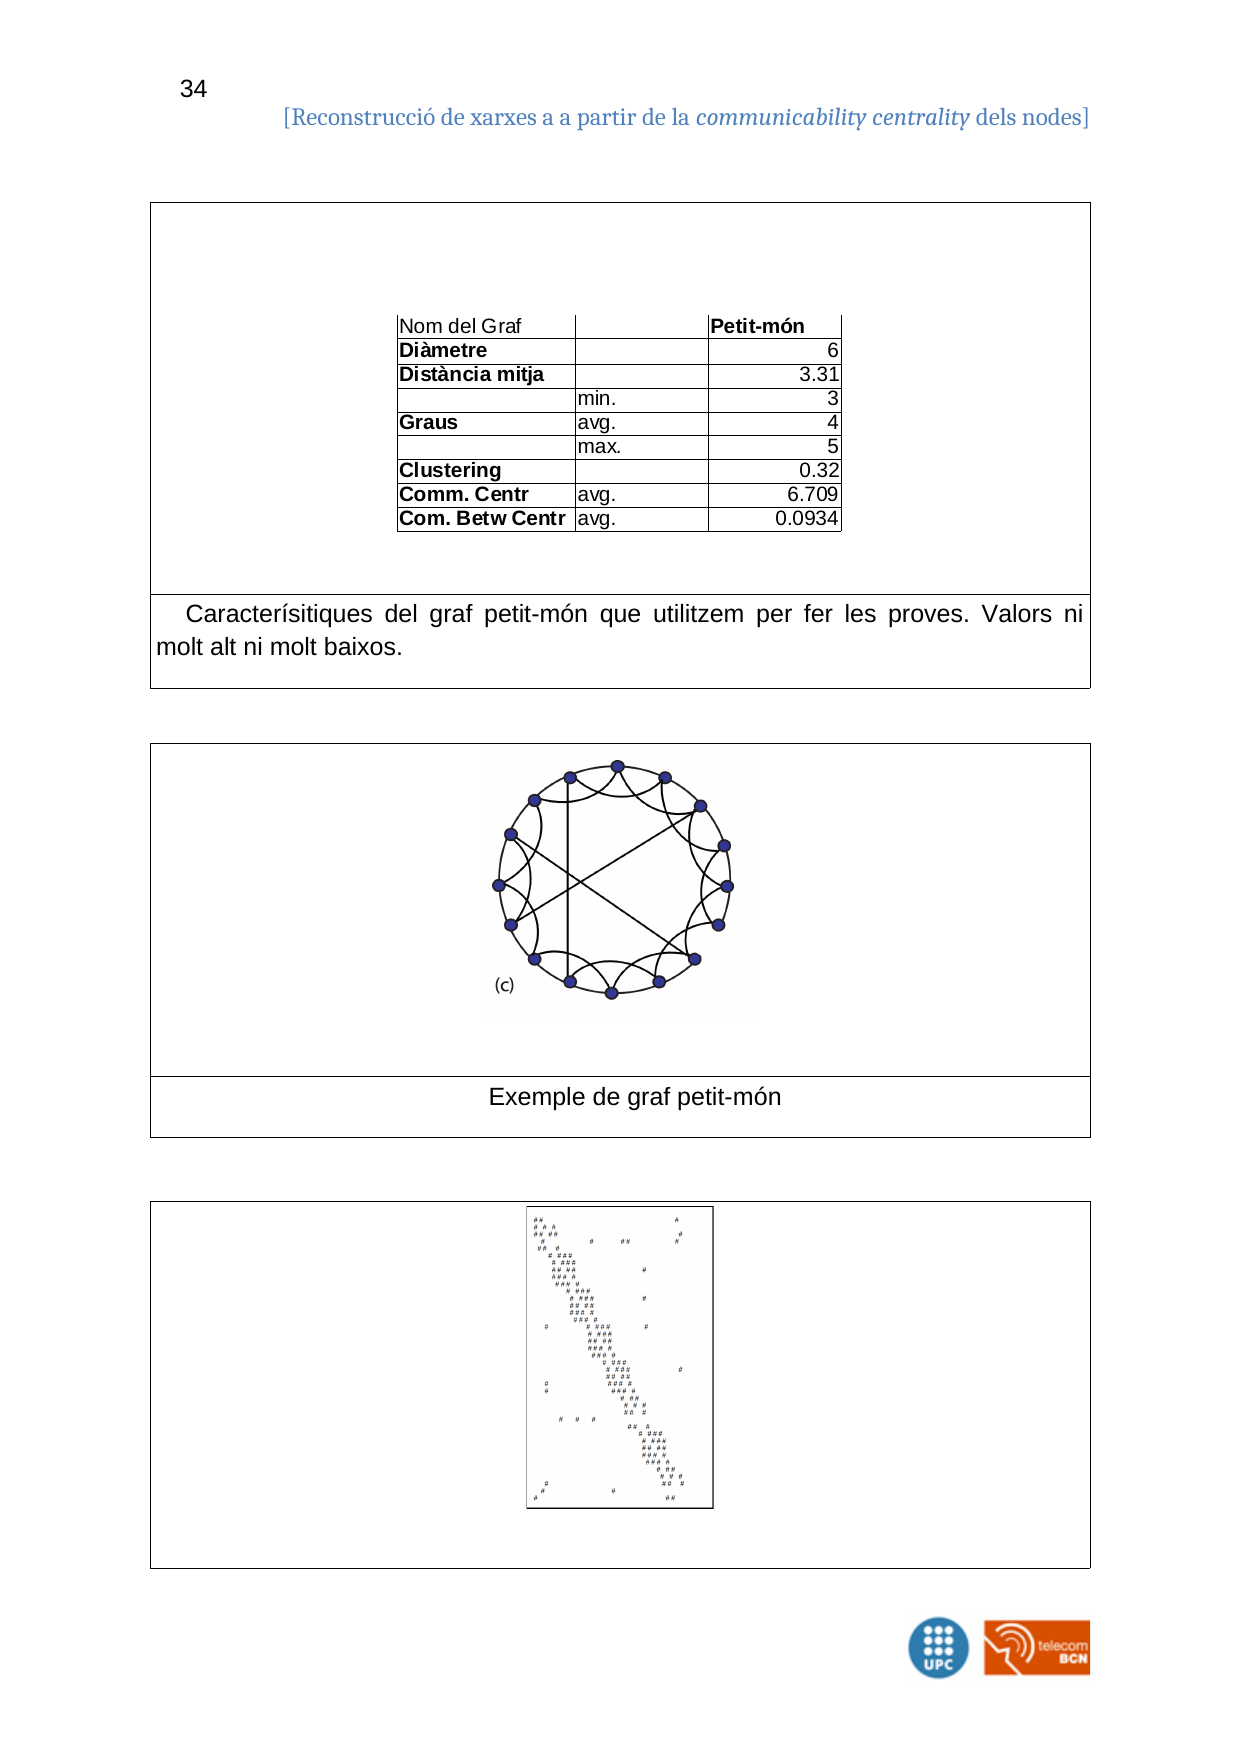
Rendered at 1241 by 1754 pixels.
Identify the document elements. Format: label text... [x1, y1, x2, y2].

picture [526, 1206, 714, 1509]
table_header [151, 744, 1090, 1076]
table_cell Exemple de graf petit-món [151, 1077, 1090, 1137]
table_header [151, 1202, 1090, 1568]
picture [484, 749, 756, 1017]
picture [904, 1614, 1091, 1681]
table_cell Caracterísitiques del graf petit-món que utilitzem per fer les proves. Valors ni molt alt ni molt baixos. [151, 595, 1090, 688]
table_header [151, 203, 1090, 593]
